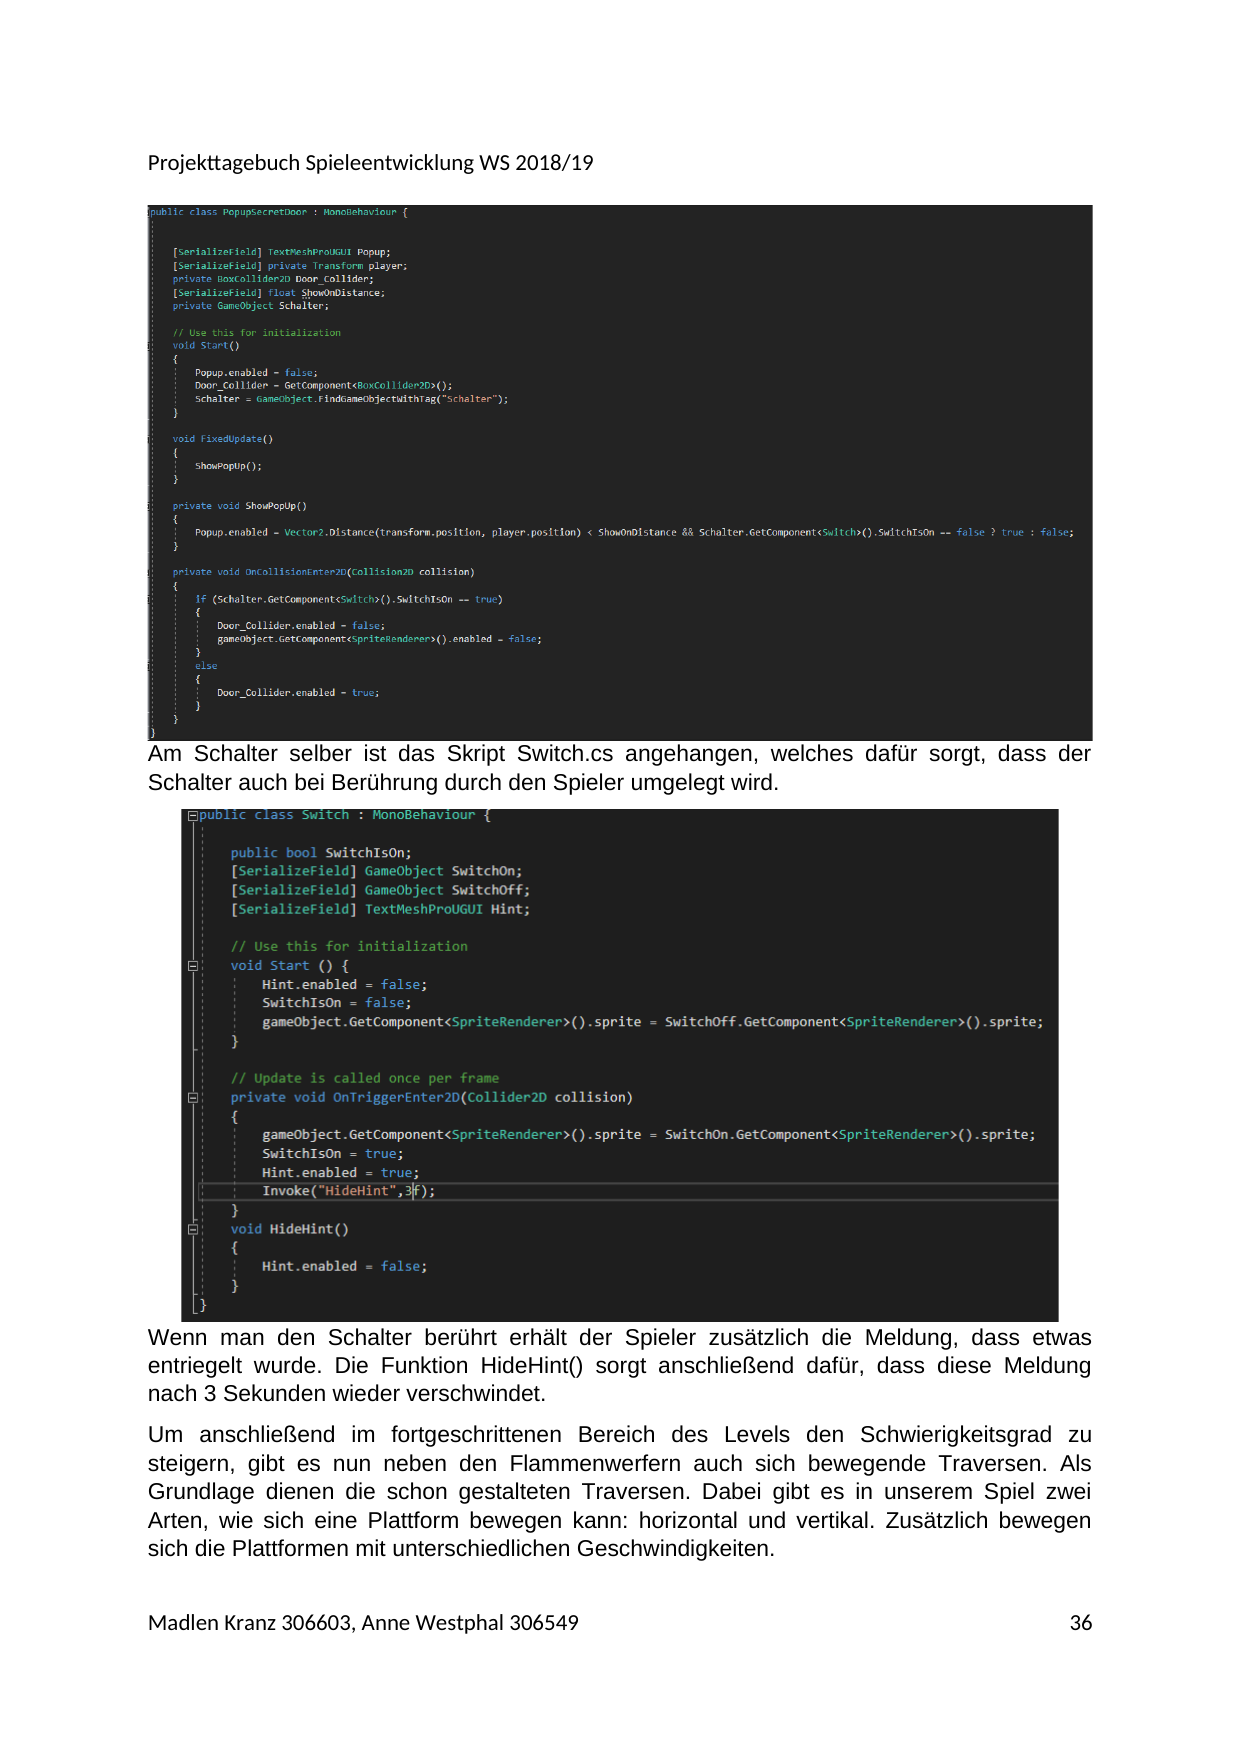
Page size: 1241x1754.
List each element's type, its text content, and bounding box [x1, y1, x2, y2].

picture [181, 809, 1059, 1322]
picture [147, 205, 1093, 741]
text Um anschließend im fortgeschrittenen Bereich des Levels den Schwierigkeitsgrad zu steigern, gibt es nun neben den Flammenwerfern auch sich bewegende Traversen. Als Grundlage dienen die schon gestalteten Traversen. Dabei gibt es in unserem Spiel zwei Arten, wie sich eine Plattform bewegen kann: horizontal und vertikal. Zusätzlich bewegen sich die Plattformen mit unterschiedlichen Geschwindigkeiten. [148, 1421, 1093, 1561]
text Wenn man den Schalter berührt erhält der Spieler zusätzlich die Meldung, dass etwas entriegelt wurde. Die Funktion HideHint() sorgt anschließend dafür, dass diese Meldung nach 3 Sekunden wieder verschwindet. [148, 809, 1093, 1407]
text Am Schalter selber ist das Skript Switch.cs angehangen, welches dafür sorgt, dass der Schalter auch bei Berührung durch den Spieler umgelegt wird. [148, 741, 1093, 795]
